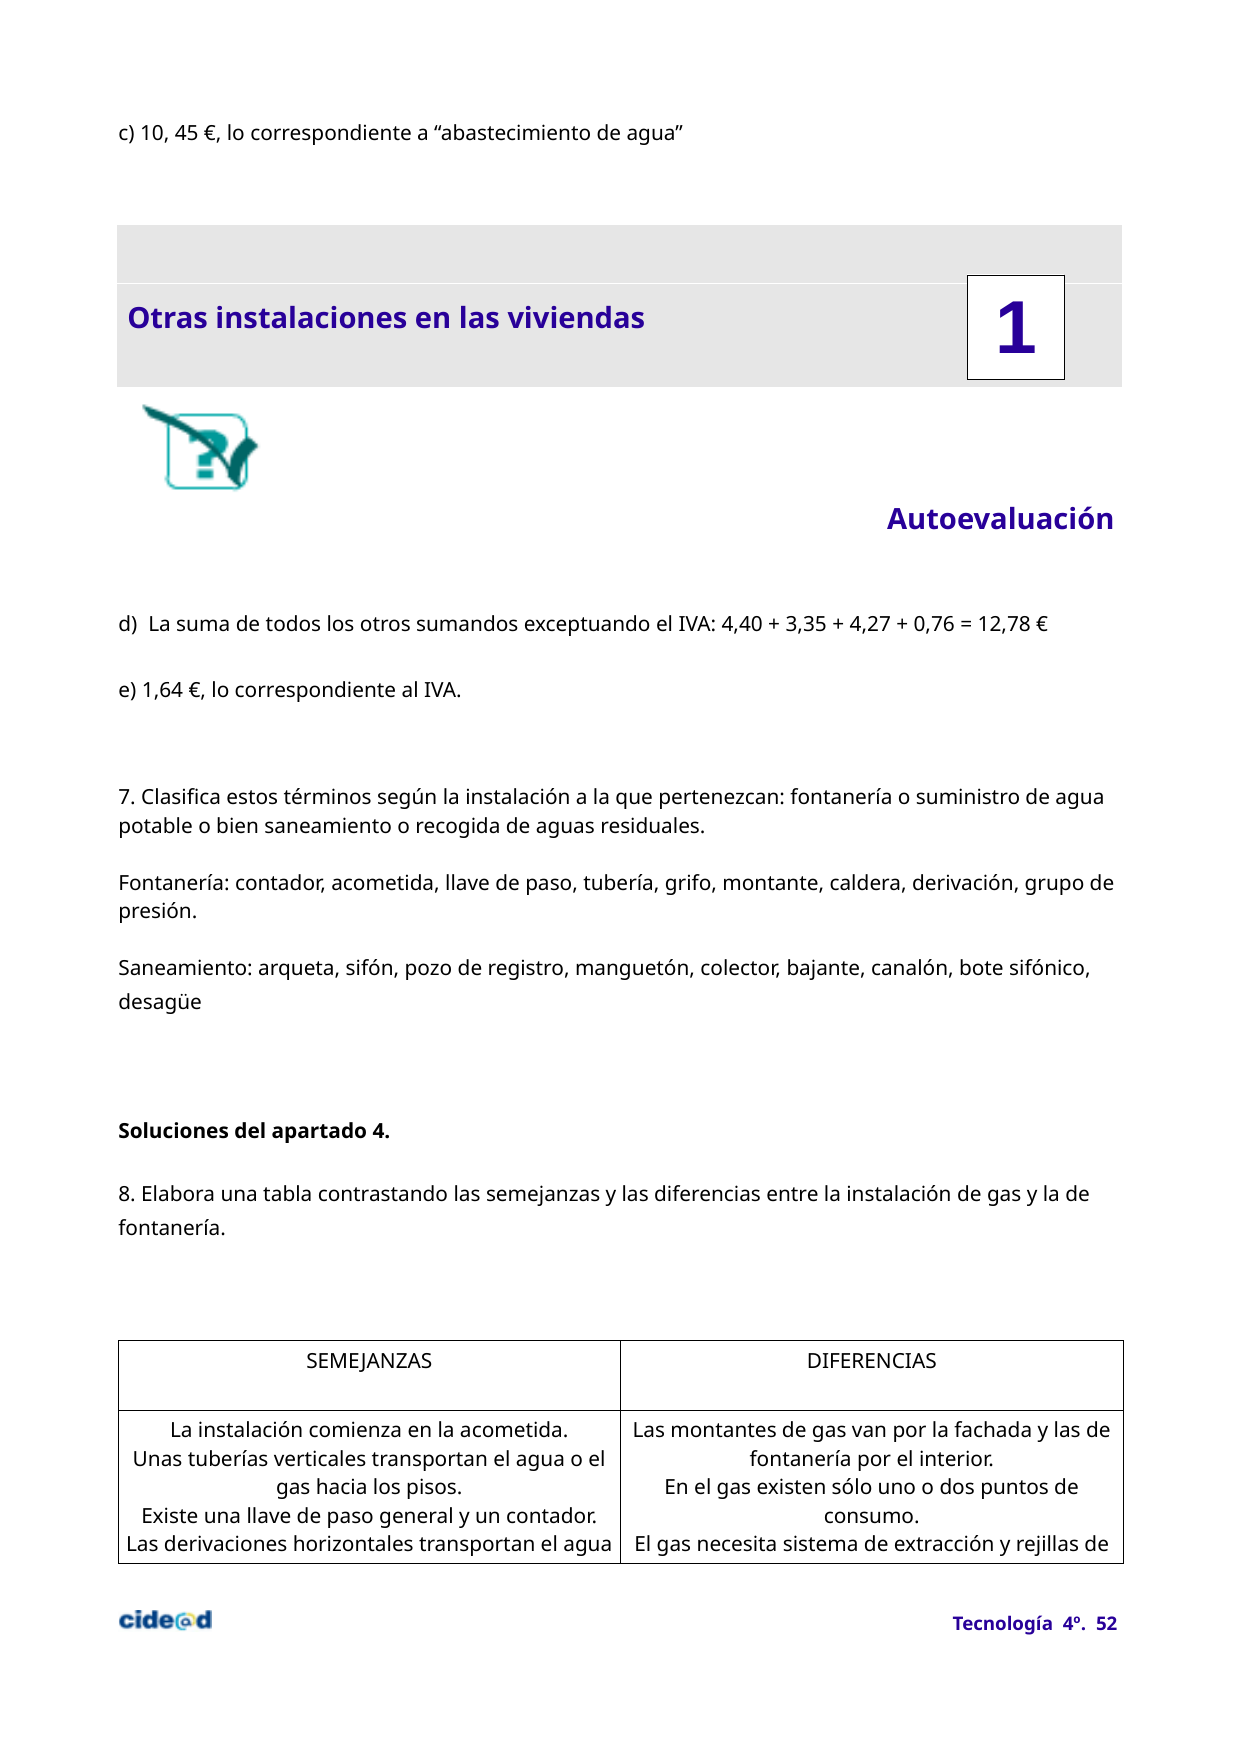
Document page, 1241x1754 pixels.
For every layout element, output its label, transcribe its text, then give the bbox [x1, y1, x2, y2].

table_cell Las montantes de gas van por la fachada y las de fontanería por el interior. En el gas existen sólo uno o dos puntos de consumo. El gas necesita sistema de extracción y rejillas de [621, 1411, 1123, 1563]
table_cell La instalación comienza en la acometida. Unas tuberías verticales transportan el agua o el gas hacia los pisos. Existe una llave de paso general y un contador. Las derivaciones horizontales transportan el agua [119, 1411, 620, 1563]
text d) La suma de todos los otros sumandos exceptuando el IVA: 4,40 + 3,35 + 4,27 + 0,76 = 12,78 € [118, 609, 1122, 638]
text 7. Clasifica estos términos según la instalación a la que pertenezcan: fontanería o suministro de agua potable o bien saneamiento o recogida de aguas residuales. [118, 782, 1122, 839]
picture [118, 1610, 212, 1632]
table_header Otras instalaciones en las viviendas [117, 284, 1122, 387]
text Fontanería: contador, acometida, llave de paso, tubería, grifo, montante, caldera, derivación, grupo de presión. [118, 868, 1122, 924]
text Soluciones del apartado 4. [118, 1116, 1122, 1145]
text Saneamiento: arqueta, sifón, pozo de registro, manguetón, colector, bajante, canalón, bote sifónico, desagüe [118, 953, 1122, 1015]
table_header DIFERENCIAS [621, 1341, 1123, 1409]
table_header SEMEJANZAS [119, 1341, 620, 1409]
list c) 10, 45 €, lo correspondiente a “abastecimiento de agua” [118, 118, 1122, 147]
list 8. Elabora una tabla contrastando las semejanzas y las diferencias entre la instalación de gas y la de fontanería. [118, 1179, 1122, 1241]
text Autoevaluación [118, 387, 1122, 538]
list e) 1,64 €, lo correspondiente al IVA. [118, 675, 1122, 704]
table_header [117, 225, 1122, 283]
picture [141, 403, 263, 499]
